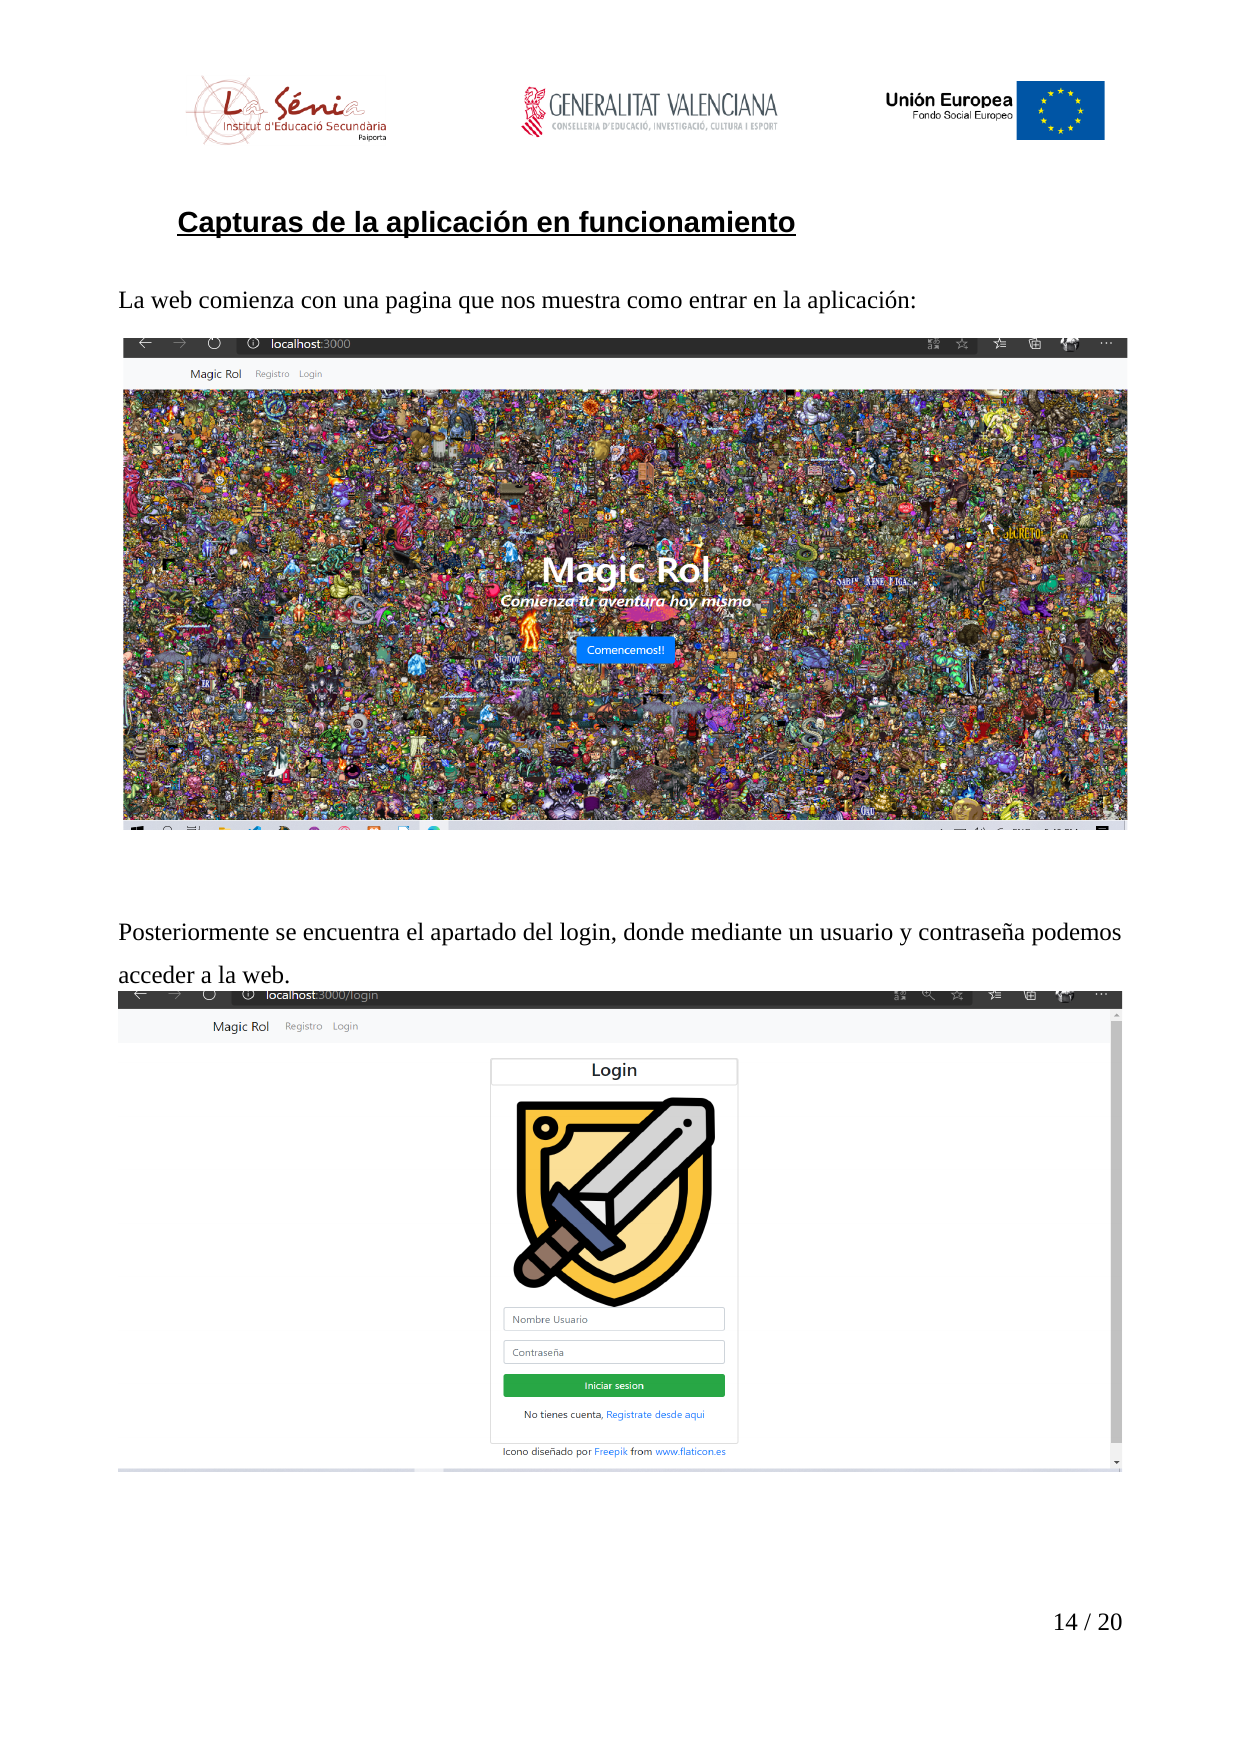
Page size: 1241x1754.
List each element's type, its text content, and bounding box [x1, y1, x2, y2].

picture [118, 991, 1123, 1472]
picture [106, 56, 1111, 166]
subtitle Capturas de la aplicación en funcionamiento [118, 205, 1122, 239]
picture [123, 338, 1128, 830]
text La web comienza con una pagina que nos muestra como entrar en la aplicación: [118, 285, 1122, 314]
text Posteriormente se encuentra el apartado del login, donde mediante un usuario y contraseña podemos acceder a la web. [118, 917, 1122, 988]
